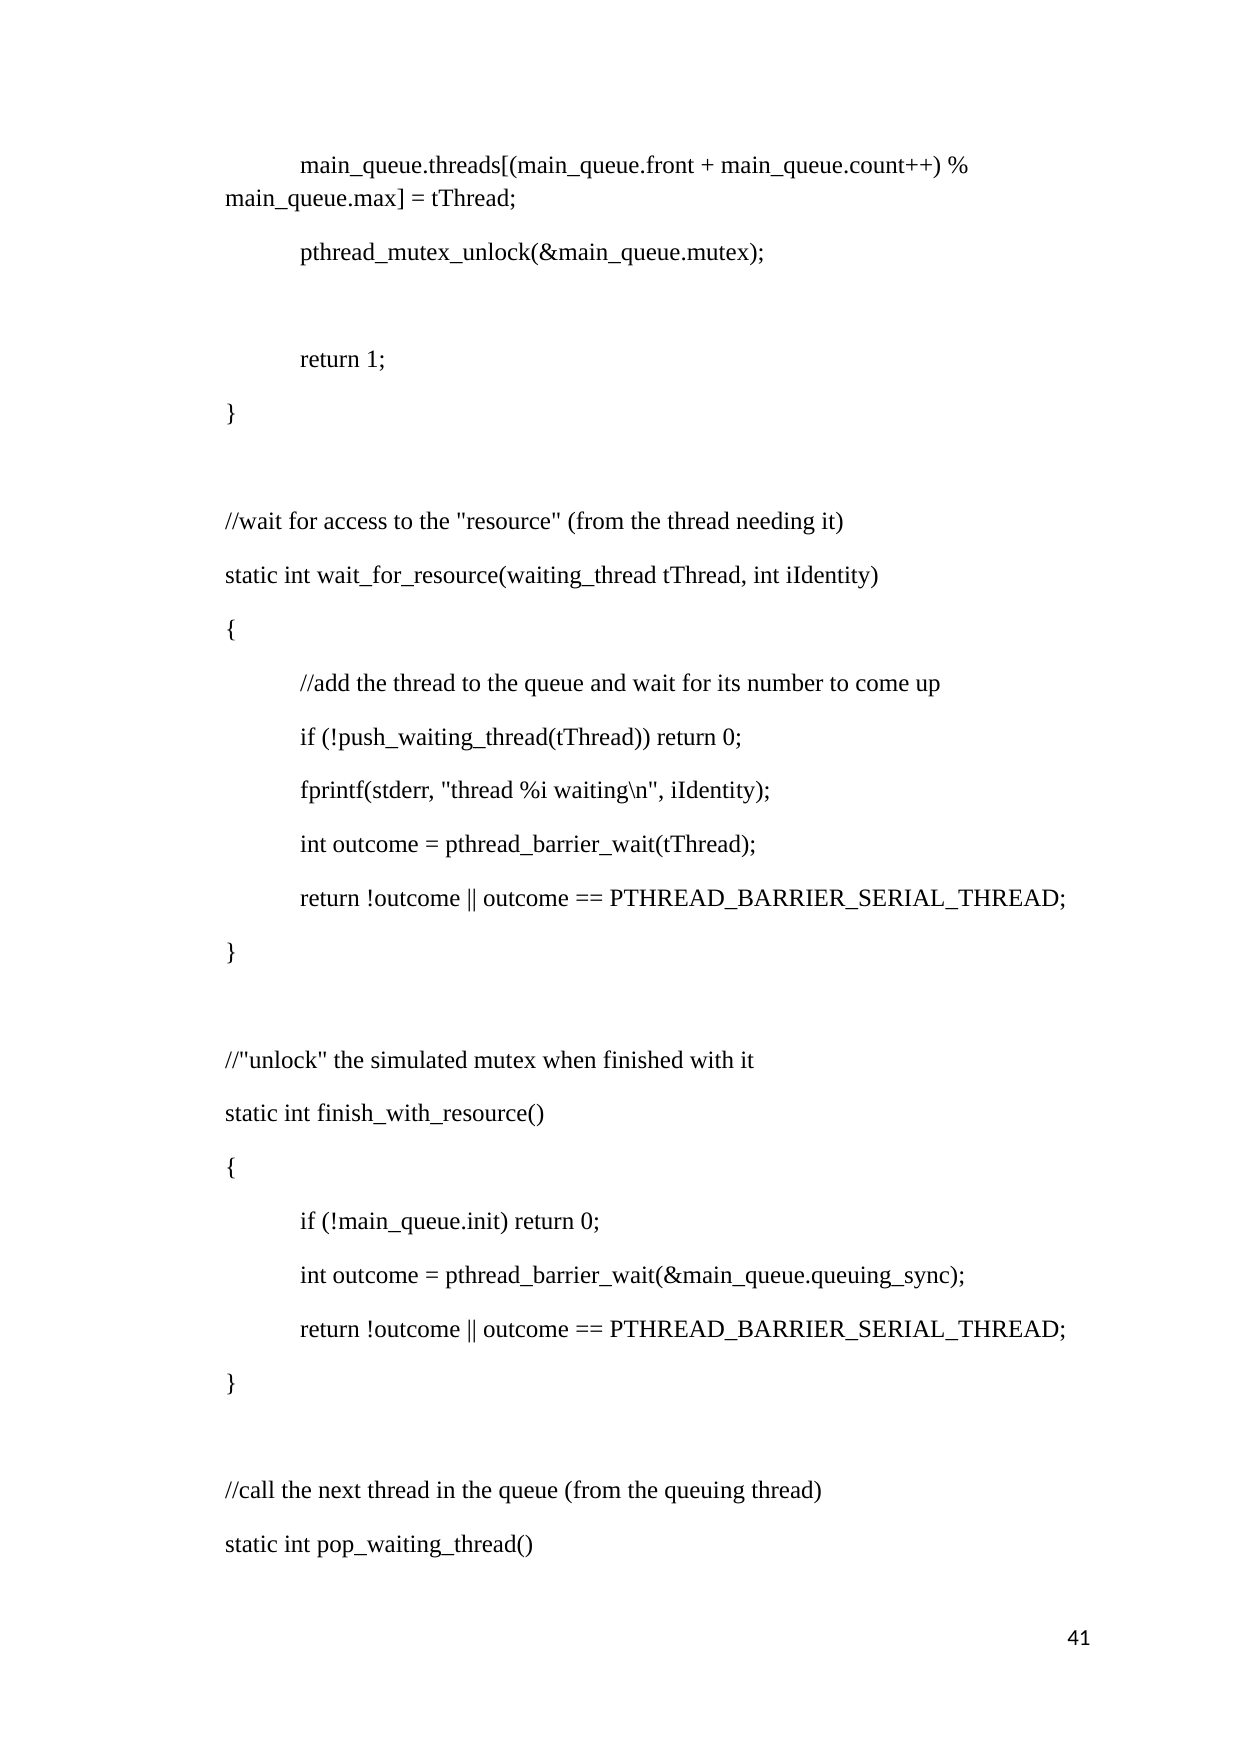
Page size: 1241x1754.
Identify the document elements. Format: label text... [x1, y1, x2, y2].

text int outcome = pthread_barrier_wait(&main_queue.queuing_sync); [225, 1260, 1090, 1289]
text return !outcome || outcome == PTHREAD_BARRIER_SERIAL_THREAD; [225, 1314, 1090, 1343]
text fprintf(stderr, "thread %i waiting\n", iIdentity); [225, 775, 1090, 804]
text //wait for access to the "resource" (from the thread needing it) [225, 506, 1090, 535]
text //"unlock" the simulated mutex when finished with it [225, 1045, 1090, 1073]
text //call the next thread in the queue (from the queuing thread) [225, 1476, 1090, 1504]
text return !outcome || outcome == PTHREAD_BARRIER_SERIAL_THREAD; [225, 883, 1090, 912]
text pthread_mutex_unlock(&main_queue.mutex); [225, 237, 1090, 266]
text { [225, 1152, 1090, 1181]
text if (!main_queue.init) return 0; [225, 1206, 1090, 1235]
text return 1; [225, 344, 1090, 373]
text } [225, 1368, 1090, 1397]
text static int pop_waiting_thread() [225, 1529, 1090, 1558]
text int outcome = pthread_barrier_wait(tThread); [225, 829, 1090, 858]
text { [225, 614, 1090, 643]
text static int wait_for_resource(waiting_thread tThread, int iIdentity) [225, 560, 1090, 589]
text static int finish_with_resource() [225, 1098, 1090, 1127]
text //add the thread to the queue and wait for its number to come up [225, 668, 1090, 696]
text if (!push_waiting_thread(tThread)) return 0; [225, 722, 1090, 750]
text main_queue.threads[(main_queue.front + main_queue.count++) % main_queue.max] = tThread; [225, 150, 1090, 212]
text } [225, 937, 1090, 966]
text } [225, 398, 1090, 427]
